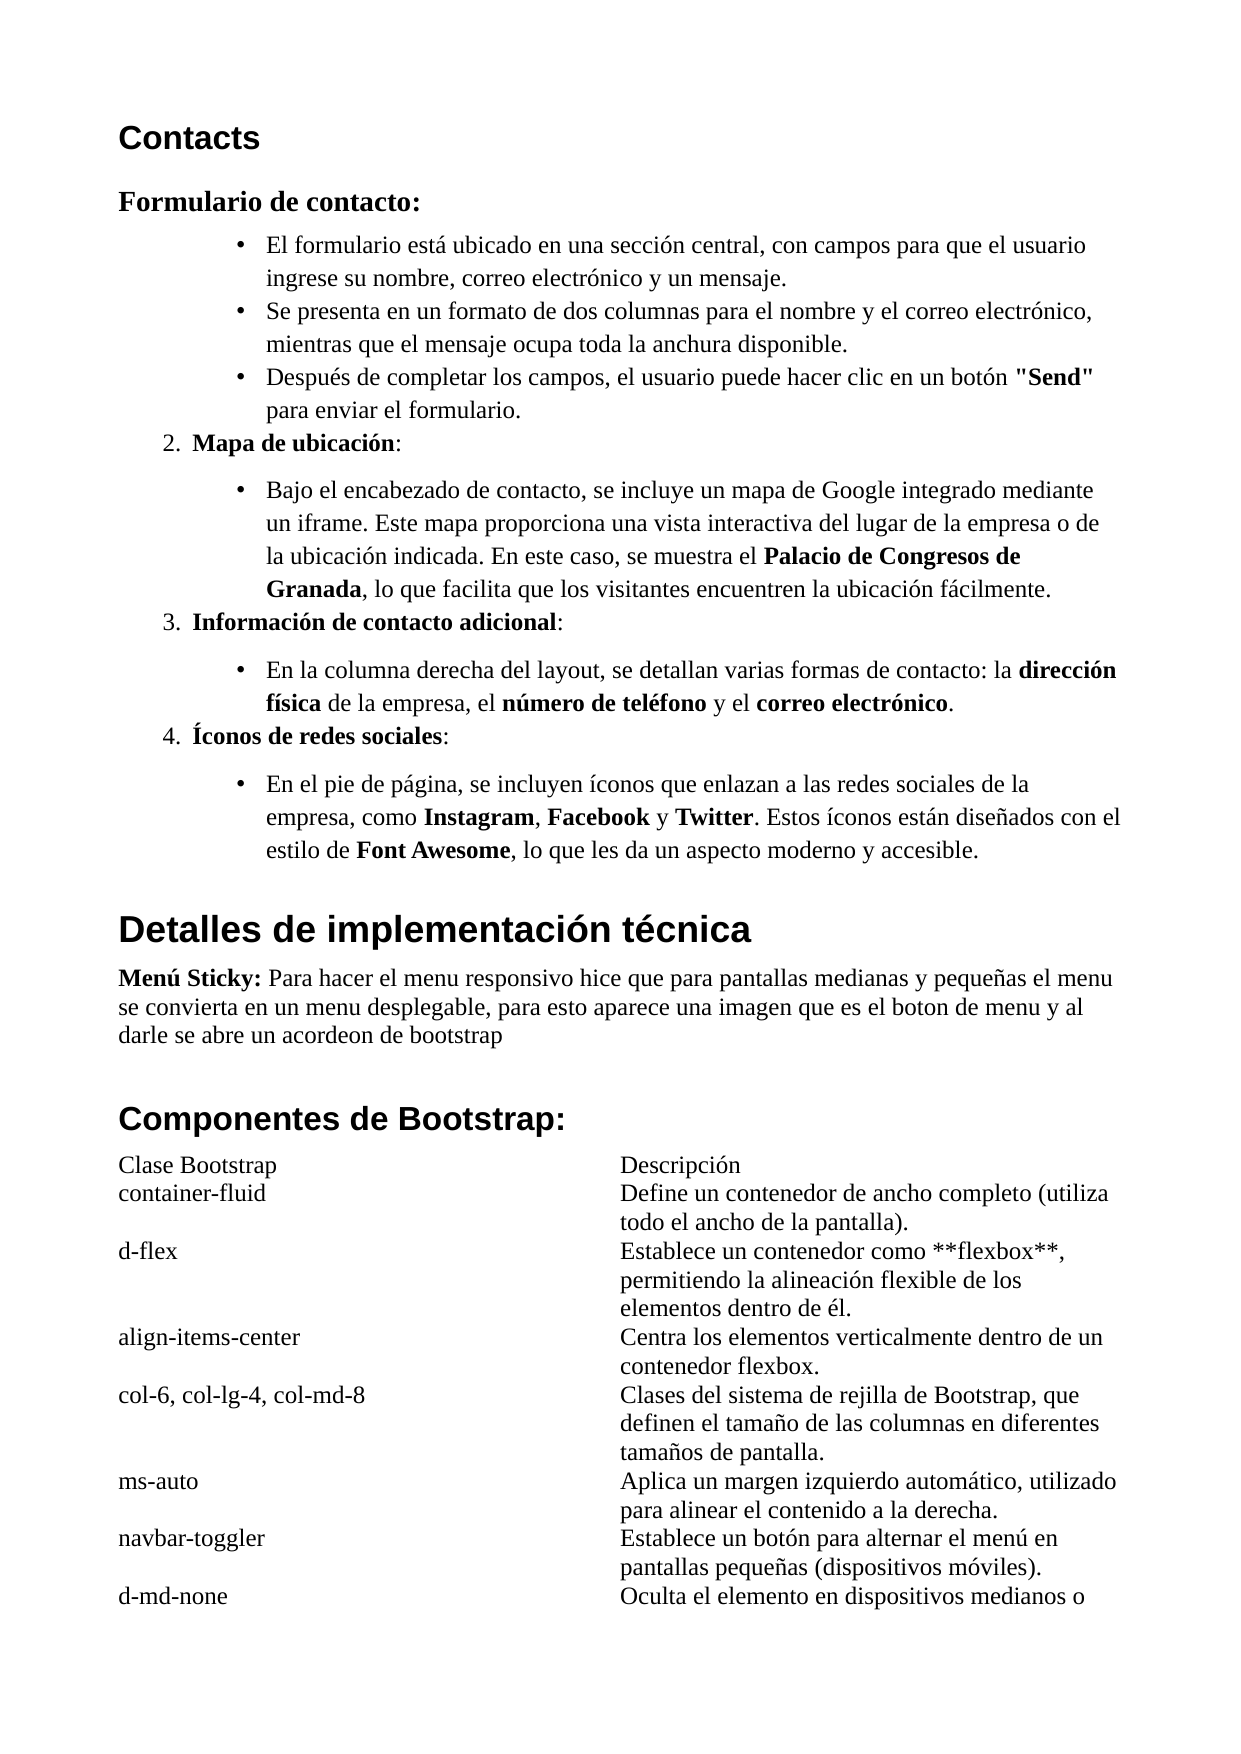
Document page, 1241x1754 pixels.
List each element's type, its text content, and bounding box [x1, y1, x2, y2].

table_cell align-items-center [118, 1322, 620, 1380]
subtitle Contacts [118, 118, 1122, 157]
table_header Descripción [620, 1150, 1122, 1178]
text Menú Sticky: Para hacer el menu responsivo hice que para pantallas medianas y pequeñas el menu se convierta en un menu desplegable, para esto aparece una imagen que es el boton de menu y al darle se abre un acordeon de bootstrap [118, 963, 1122, 1049]
list Información de contacto adicional: [162, 607, 1122, 636]
list Bajo el encabezado de contacto, se incluye un mapa de Google integrado mediante un iframe. Este mapa proporciona una vista interactiva del lugar de la empresa o de la ubicación indicada. En este caso, se muestra el Palacio de Congresos de Granada, lo que facilita que los visitantes encuentren la ubicación fácilmente. [236, 475, 1122, 603]
table_cell col-6, col-lg-4, col-md-8 [118, 1380, 620, 1466]
table_cell Oculta el elemento en dispositivos medianos o [620, 1581, 1122, 1610]
table_cell d-flex [118, 1236, 620, 1322]
table_header Clase Bootstrap [118, 1150, 620, 1178]
subtitle Componentes de Bootstrap: [118, 1099, 1122, 1137]
table_cell navbar-toggler [118, 1524, 620, 1581]
table_cell d-md-none [118, 1581, 620, 1610]
table_cell Centra los elementos verticalmente dentro de un contenedor flexbox. [620, 1322, 1122, 1380]
list En la columna derecha del layout, se detallan varias formas de contacto: la dirección física de la empresa, el número de teléfono y el correo electrónico. [236, 655, 1122, 717]
list El formulario está ubicado en una sección central, con campos para que el usuario ingrese su nombre, correo electrónico y un mensaje. [236, 230, 1122, 291]
table_cell Clases del sistema de rejilla de Bootstrap, que definen el tamaño de las columnas en diferentes tamaños de pantalla. [620, 1380, 1122, 1466]
table_cell Establece un contenedor como **flexbox**, permitiendo la alineación flexible de los elementos dentro de él. [620, 1236, 1122, 1322]
list En el pie de página, se incluyen íconos que enlazan a las redes sociales de la empresa, como Instagram, Facebook y Twitter. Estos íconos están diseñados con el estilo de Font Awesome, lo que les da un aspecto moderno y accesible. [236, 769, 1122, 863]
list Íconos de redes sociales: [162, 721, 1122, 750]
table_cell ms-auto [118, 1466, 620, 1523]
subtitle Detalles de implementación técnica [118, 907, 1122, 951]
table_cell container-fluid [118, 1179, 620, 1236]
list Se presenta en un formato de dos columnas para el nombre y el correo electrónico, mientras que el mensaje ocupa toda la anchura disponible. [236, 296, 1122, 357]
list Después de completar los campos, el usuario puede hacer clic en un botón "Send" para enviar el formulario. [236, 362, 1122, 423]
table_cell Aplica un margen izquierdo automático, utilizado para alinear el contenido a la derecha. [620, 1466, 1122, 1523]
subtitle Formulario de contacto: [118, 184, 1122, 217]
table_cell Define un contenedor de ancho completo (utiliza todo el ancho de la pantalla). [620, 1179, 1122, 1236]
list Mapa de ubicación: [162, 428, 1122, 457]
table_cell Establece un botón para alternar el menú en pantallas pequeñas (dispositivos móviles). [620, 1524, 1122, 1581]
